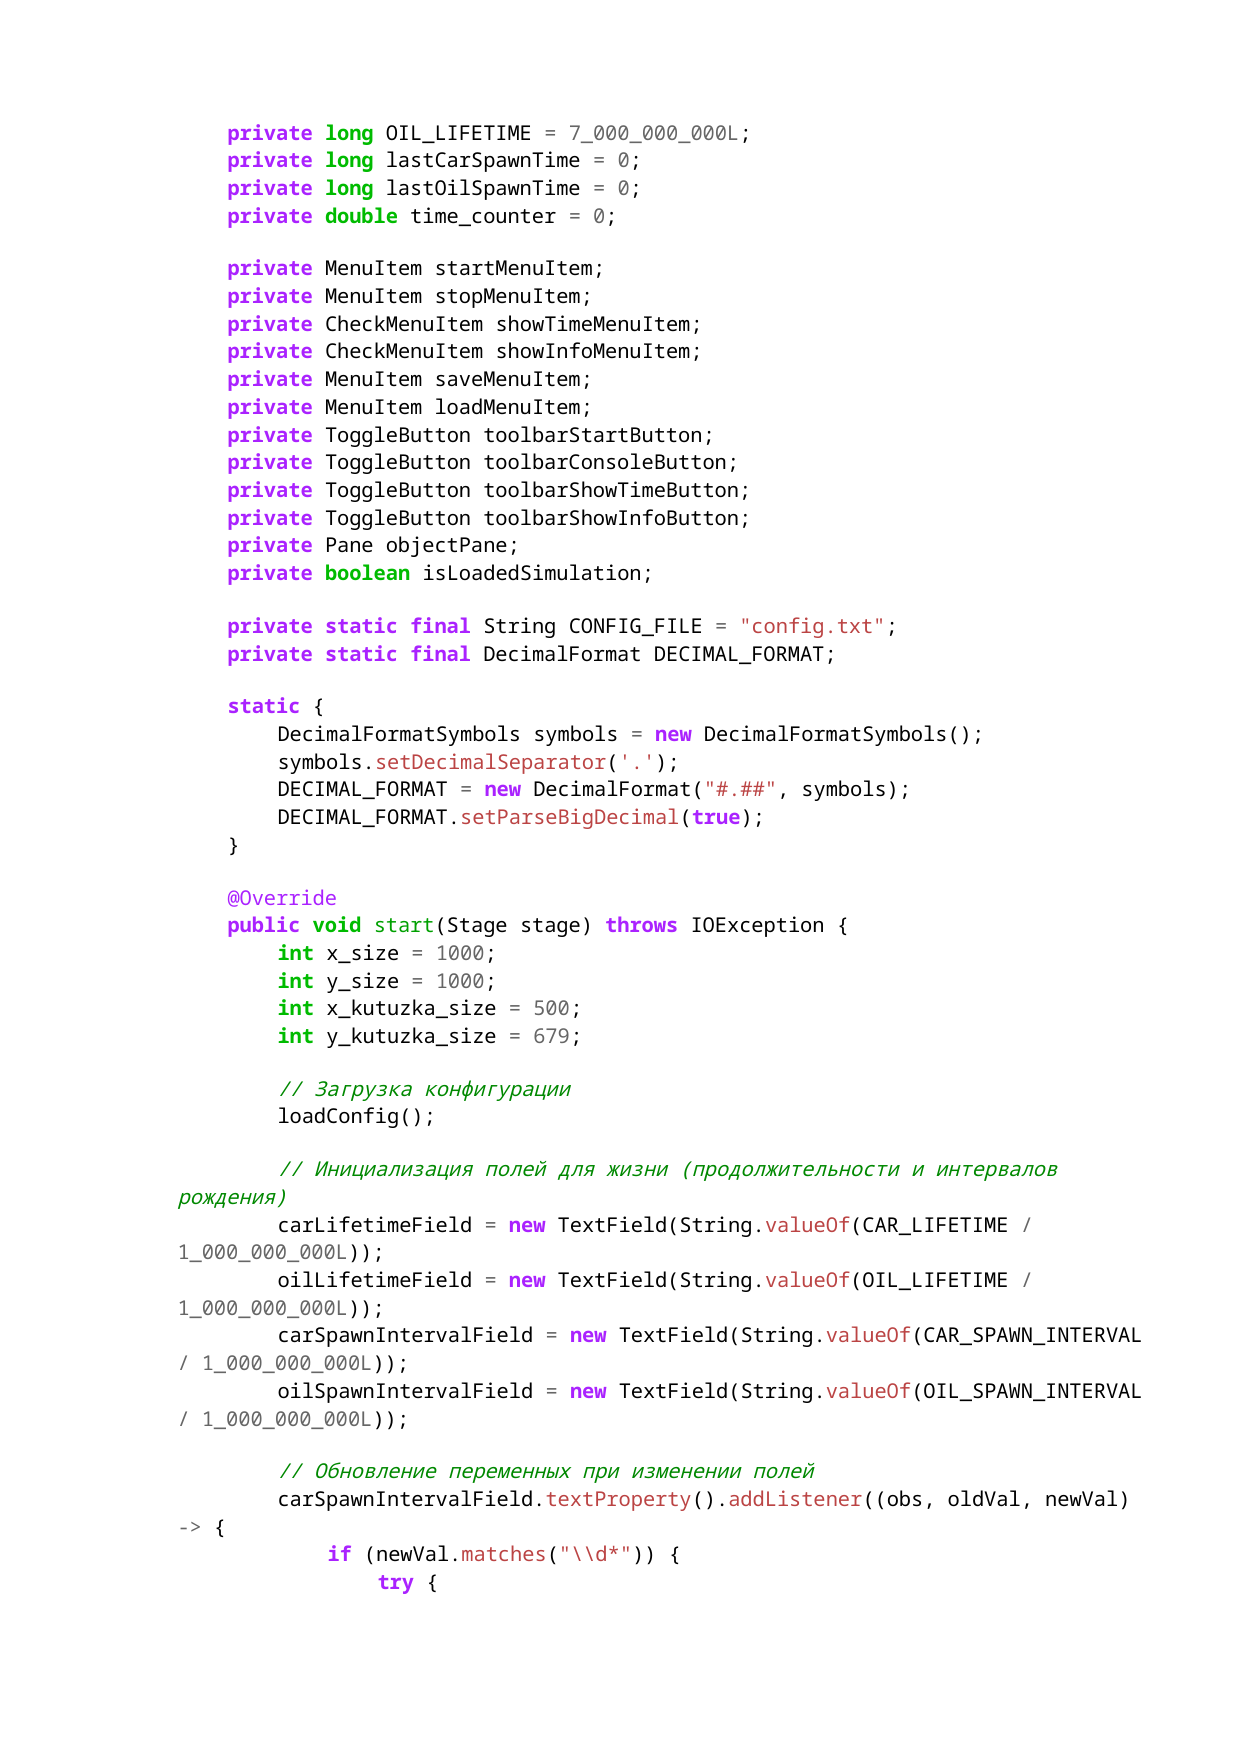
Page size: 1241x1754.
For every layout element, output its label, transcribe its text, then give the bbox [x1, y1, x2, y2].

text // Загрузка конфигурации [177, 1074, 1152, 1102]
text @Override [177, 883, 1152, 911]
text private ToggleButton toolbarConsoleButton; [177, 448, 1152, 476]
text private boolean isLoadedSimulation; [177, 559, 1152, 586]
text } [177, 830, 1152, 858]
text DecimalFormatSymbols symbols = new DecimalFormatSymbols(); [177, 719, 1152, 747]
text carSpawnIntervalField.textProperty().addListener((obs, oldVal, newVal) -> { [177, 1484, 1152, 1540]
text private CheckMenuItem showTimeMenuItem; [177, 309, 1152, 337]
text if (newVal.matches("\\d*")) { [177, 1540, 1152, 1568]
text private long lastOilSpawnTime = 0; [177, 173, 1152, 201]
text DECIMAL_FORMAT.setParseBigDecimal(true); [177, 803, 1152, 830]
text // Инициализация полей для жизни (продолжительности и интервалов рождения) [177, 1155, 1152, 1210]
text int x_kutuzka_size = 500; [177, 994, 1152, 1022]
text loadConfig(); [177, 1102, 1152, 1130]
text public void start(Stage stage) throws IOException { [177, 911, 1152, 938]
text DECIMAL_FORMAT = new DecimalFormat("#.##", symbols); [177, 775, 1152, 803]
text private Pane objectPane; [177, 531, 1152, 559]
text private ToggleButton toolbarShowInfoButton; [177, 503, 1152, 531]
text private MenuItem saveMenuItem; [177, 365, 1152, 392]
text private MenuItem startMenuItem; [177, 254, 1152, 282]
text symbols.setDecimalSeparator('.'); [177, 747, 1152, 775]
text int y_size = 1000; [177, 966, 1152, 994]
text private ToggleButton toolbarStartButton; [177, 420, 1152, 448]
text static { [177, 692, 1152, 719]
text private double time_counter = 0; [177, 201, 1152, 229]
text private MenuItem loadMenuItem; [177, 392, 1152, 420]
text oilSpawnIntervalField = new TextField(String.valueOf(OIL_SPAWN_INTERVAL / 1_000_000_000L)); [177, 1376, 1152, 1432]
text oilLifetimeField = new TextField(String.valueOf(OIL_LIFETIME / 1_000_000_000L)); [177, 1266, 1152, 1321]
text private long lastCarSpawnTime = 0; [177, 146, 1152, 173]
text private CheckMenuItem showInfoMenuItem; [177, 337, 1152, 365]
text int y_kutuzka_size = 679; [177, 1022, 1152, 1049]
text int x_size = 1000; [177, 938, 1152, 966]
text // Обновление переменных при изменении полей [177, 1457, 1152, 1484]
text private MenuItem stopMenuItem; [177, 282, 1152, 309]
text private static final DecimalFormat DECIMAL_FORMAT; [177, 639, 1152, 667]
text carSpawnIntervalField = new TextField(String.valueOf(CAR_SPAWN_INTERVAL / 1_000_000_000L)); [177, 1321, 1152, 1376]
text carLifetimeField = new TextField(String.valueOf(CAR_LIFETIME / 1_000_000_000L)); [177, 1210, 1152, 1266]
text private long OIL_LIFETIME = 7_000_000_000L; [177, 118, 1152, 146]
text try { [177, 1568, 1152, 1595]
text private ToggleButton toolbarShowTimeButton; [177, 476, 1152, 503]
text private static final String CONFIG_FILE = "config.txt"; [177, 611, 1152, 639]
